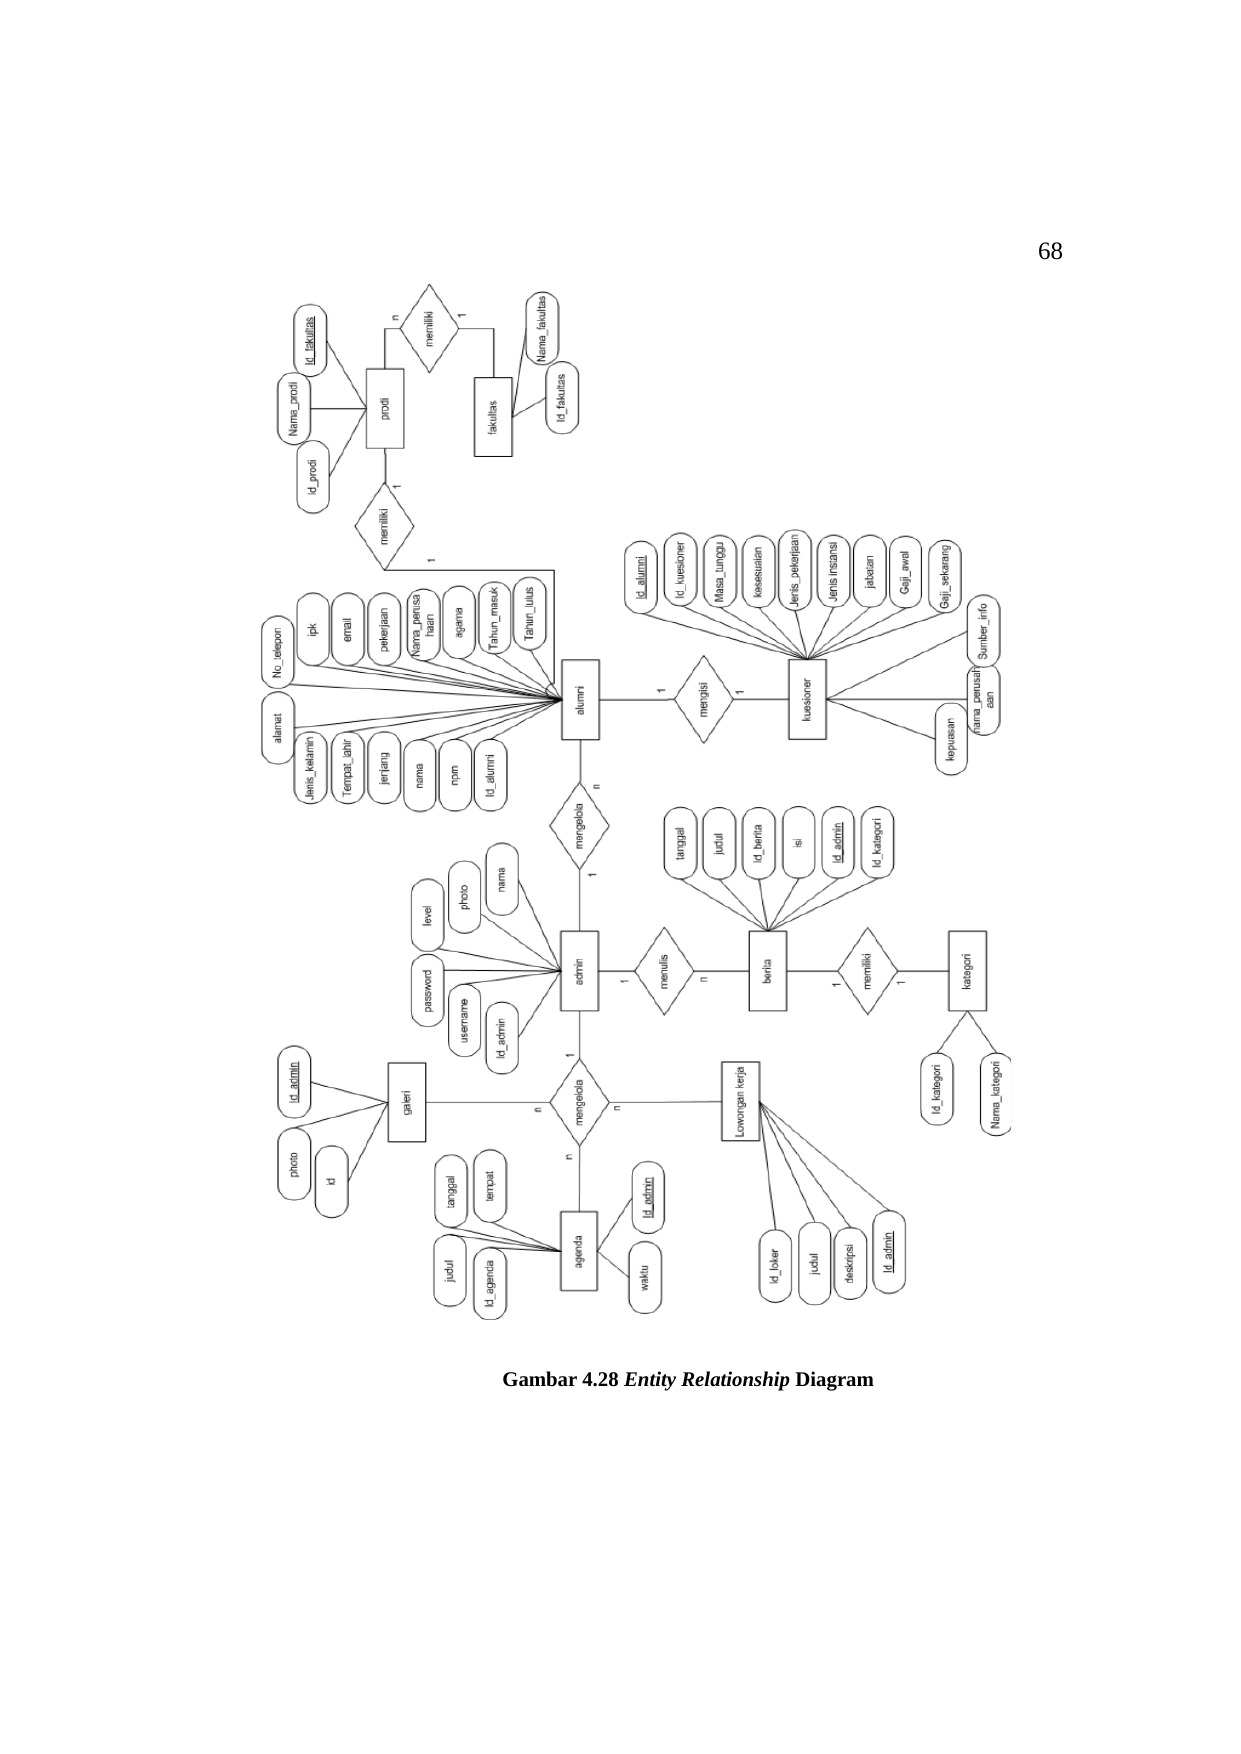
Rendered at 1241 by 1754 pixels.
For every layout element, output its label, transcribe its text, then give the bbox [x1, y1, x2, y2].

picture [261, 285, 1012, 1319]
list Gambar 4.28 Entity Relationship Diagram [313, 1367, 1063, 1391]
